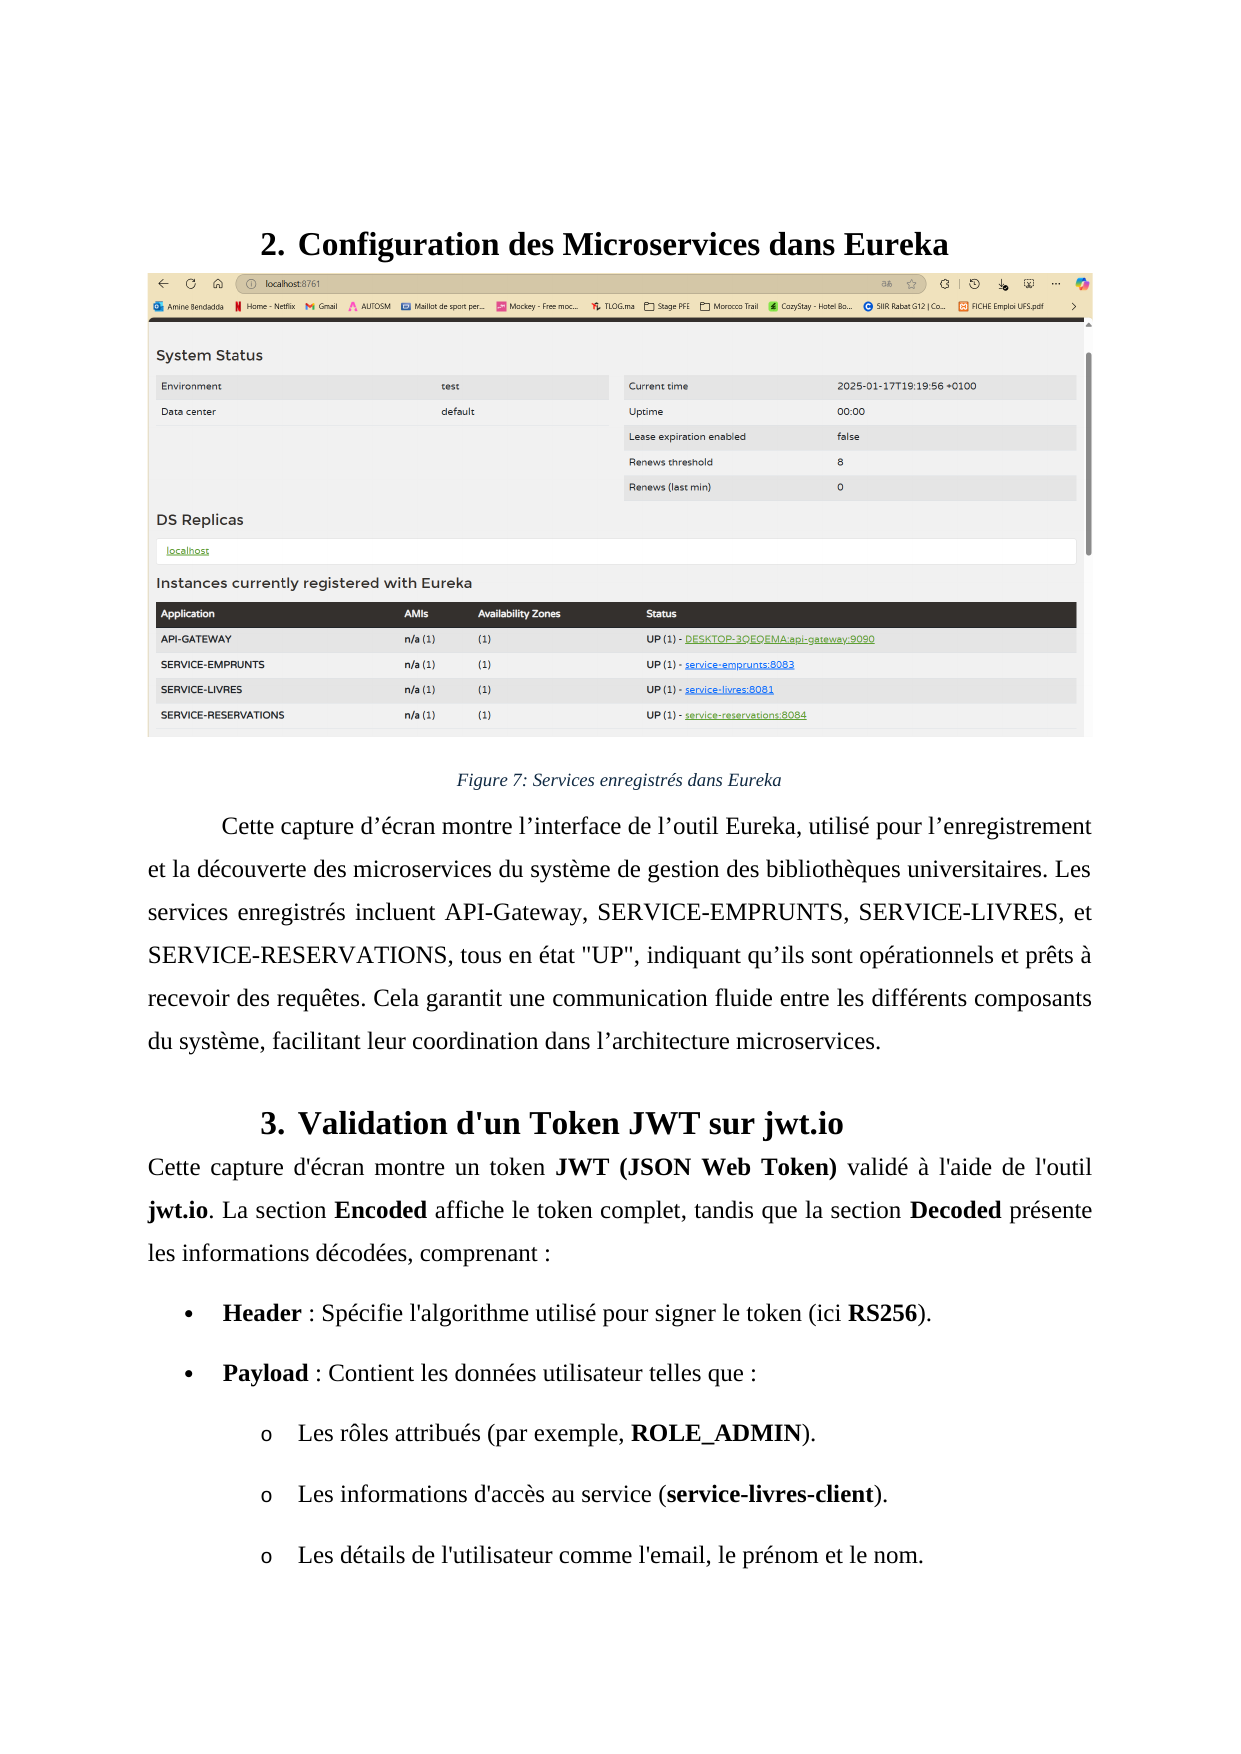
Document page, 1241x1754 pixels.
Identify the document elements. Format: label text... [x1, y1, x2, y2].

list Les détails de l'utilisateur comme l'email, le prénom et le nom. [260, 1540, 1093, 1569]
text Cette capture d’écran montre l’interface de l’outil Eureka, utilisé pour l’enregistrement et la découverte des microservices du système de gestion des bibliothèques universitaires. Les services enregistrés incluent API-Gateway, SERVICE-EMPRUNTS, SERVICE-LIVRES, et SERVICE-RESERVATIONS, tous en état "UP", indiquant qu’ils sont opérationnels et prêts à recevoir des requêtes. Cela garantit une communication fluide entre les différents composants du système, facilitant leur coordination dans l’architecture microservices. [148, 811, 1093, 1055]
list Header : Spécifie l'algorithme utilisé pour signer le token (ici RS256). [185, 1298, 1093, 1327]
subtitle Validation d'un Token JWT sur jwt.io [260, 1103, 1093, 1141]
list Les rôles attribués (par exemple, ROLE_ADMIN). [260, 1418, 1093, 1447]
list Les informations d'accès au service (service-livres-client). [260, 1479, 1093, 1508]
list Payload : Contient les données utilisateur telles que : [185, 1358, 1093, 1387]
subtitle Configuration des Microservices dans Eureka [260, 224, 1093, 262]
text Figure 7: Services enregistrés dans Eureka [148, 768, 1093, 790]
text Cette capture d'écran montre un token JWT (JSON Web Token) validé à l'aide de l'outil jwt.io. La section Encoded affiche le token complet, tandis que la section Decoded présente les informations décodées, comprenant : [148, 1152, 1093, 1267]
